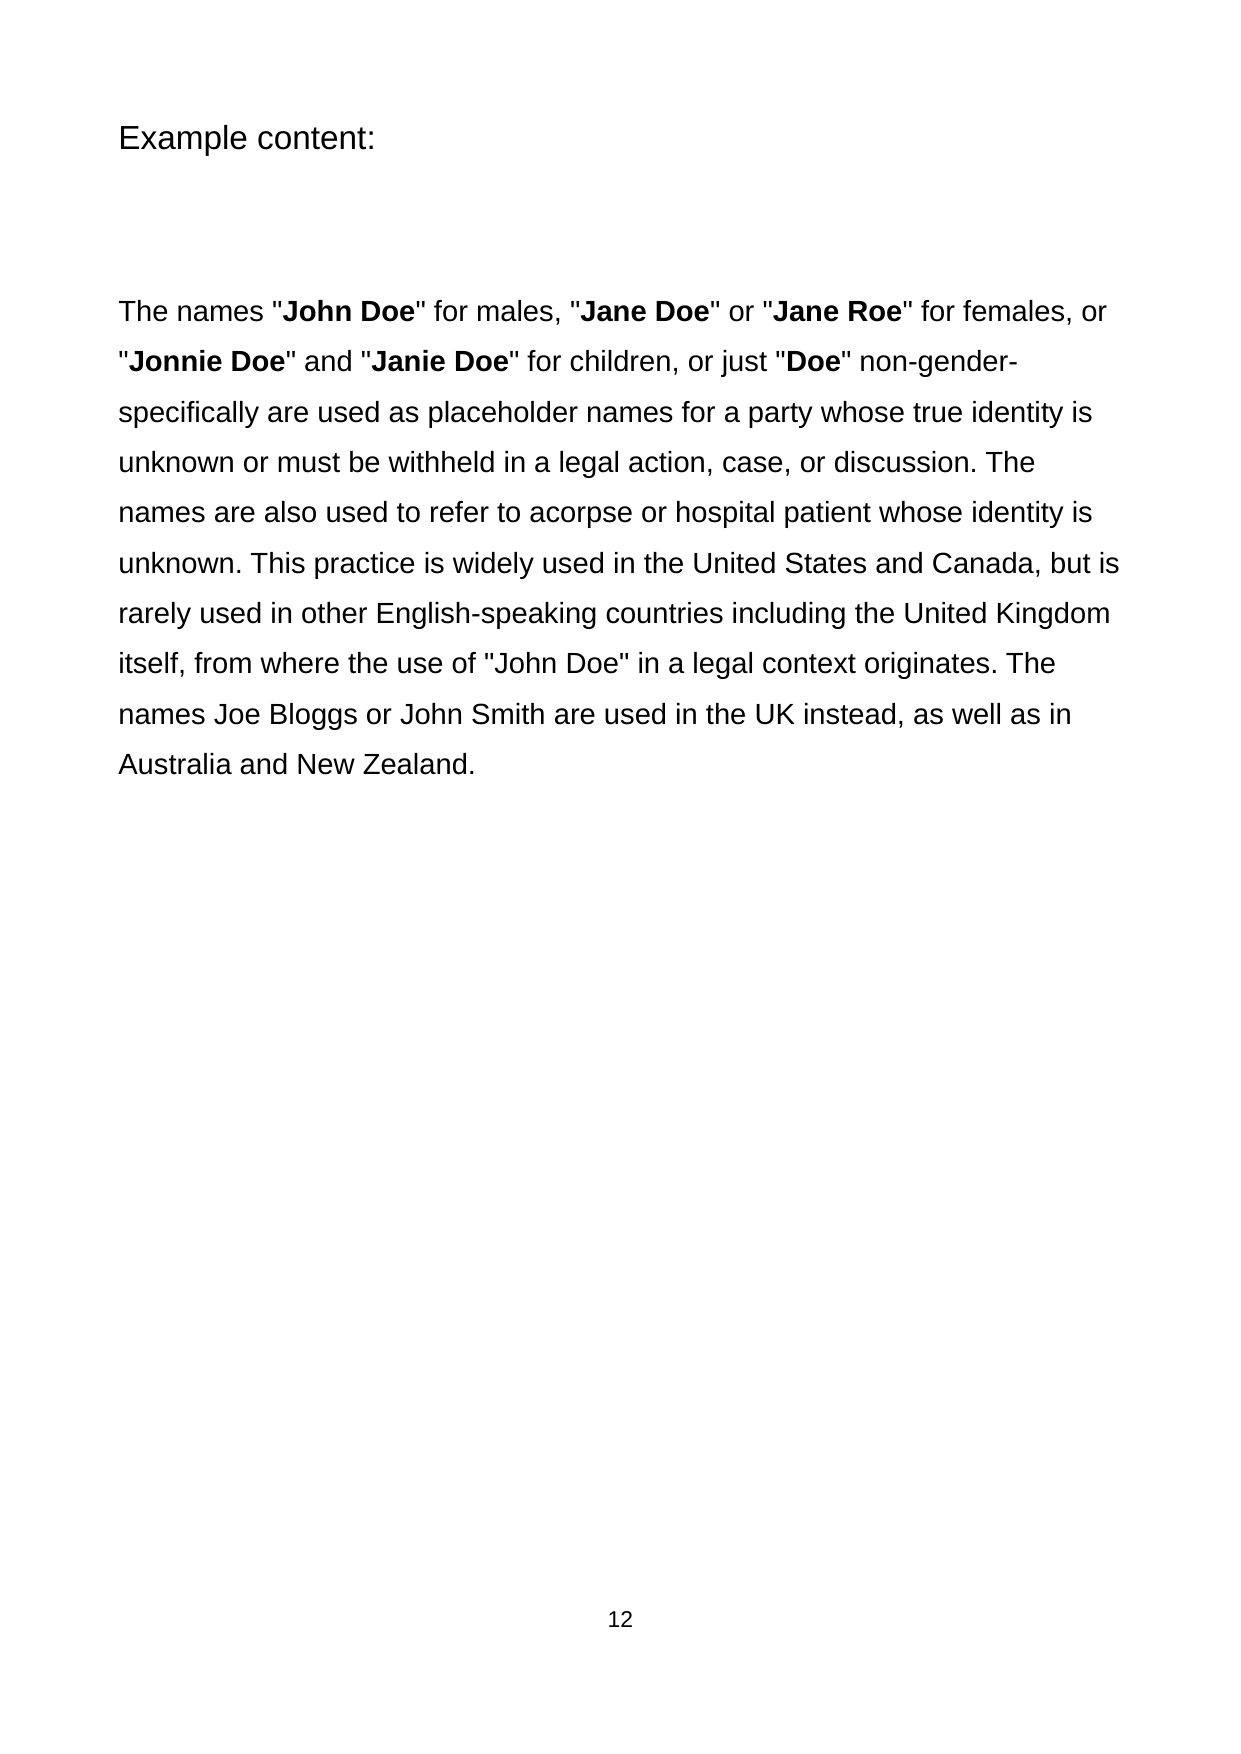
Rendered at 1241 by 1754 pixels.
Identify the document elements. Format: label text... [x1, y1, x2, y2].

text Example content: [118, 118, 1122, 157]
text The names "John Doe" for males, "Jane Doe" or "Jane Roe" for females, or "Jonnie Doe" and "Janie Doe" for children, or just "Doe" non-gender-specifically are used as placeholder names for a party whose true identity is unknown or must be withheld in a legal action, case, or discussion. The names are also used to refer to acorpse or hospital patient whose identity is unknown. This practice is widely used in the United States and Canada, but is rarely used in other English-speaking countries including the United Kingdom itself, from where the use of "John Doe" in a legal context originates. The names Joe Bloggs or John Smith are used in the UK instead, as well as in Australia and New Zealand. [118, 294, 1122, 781]
